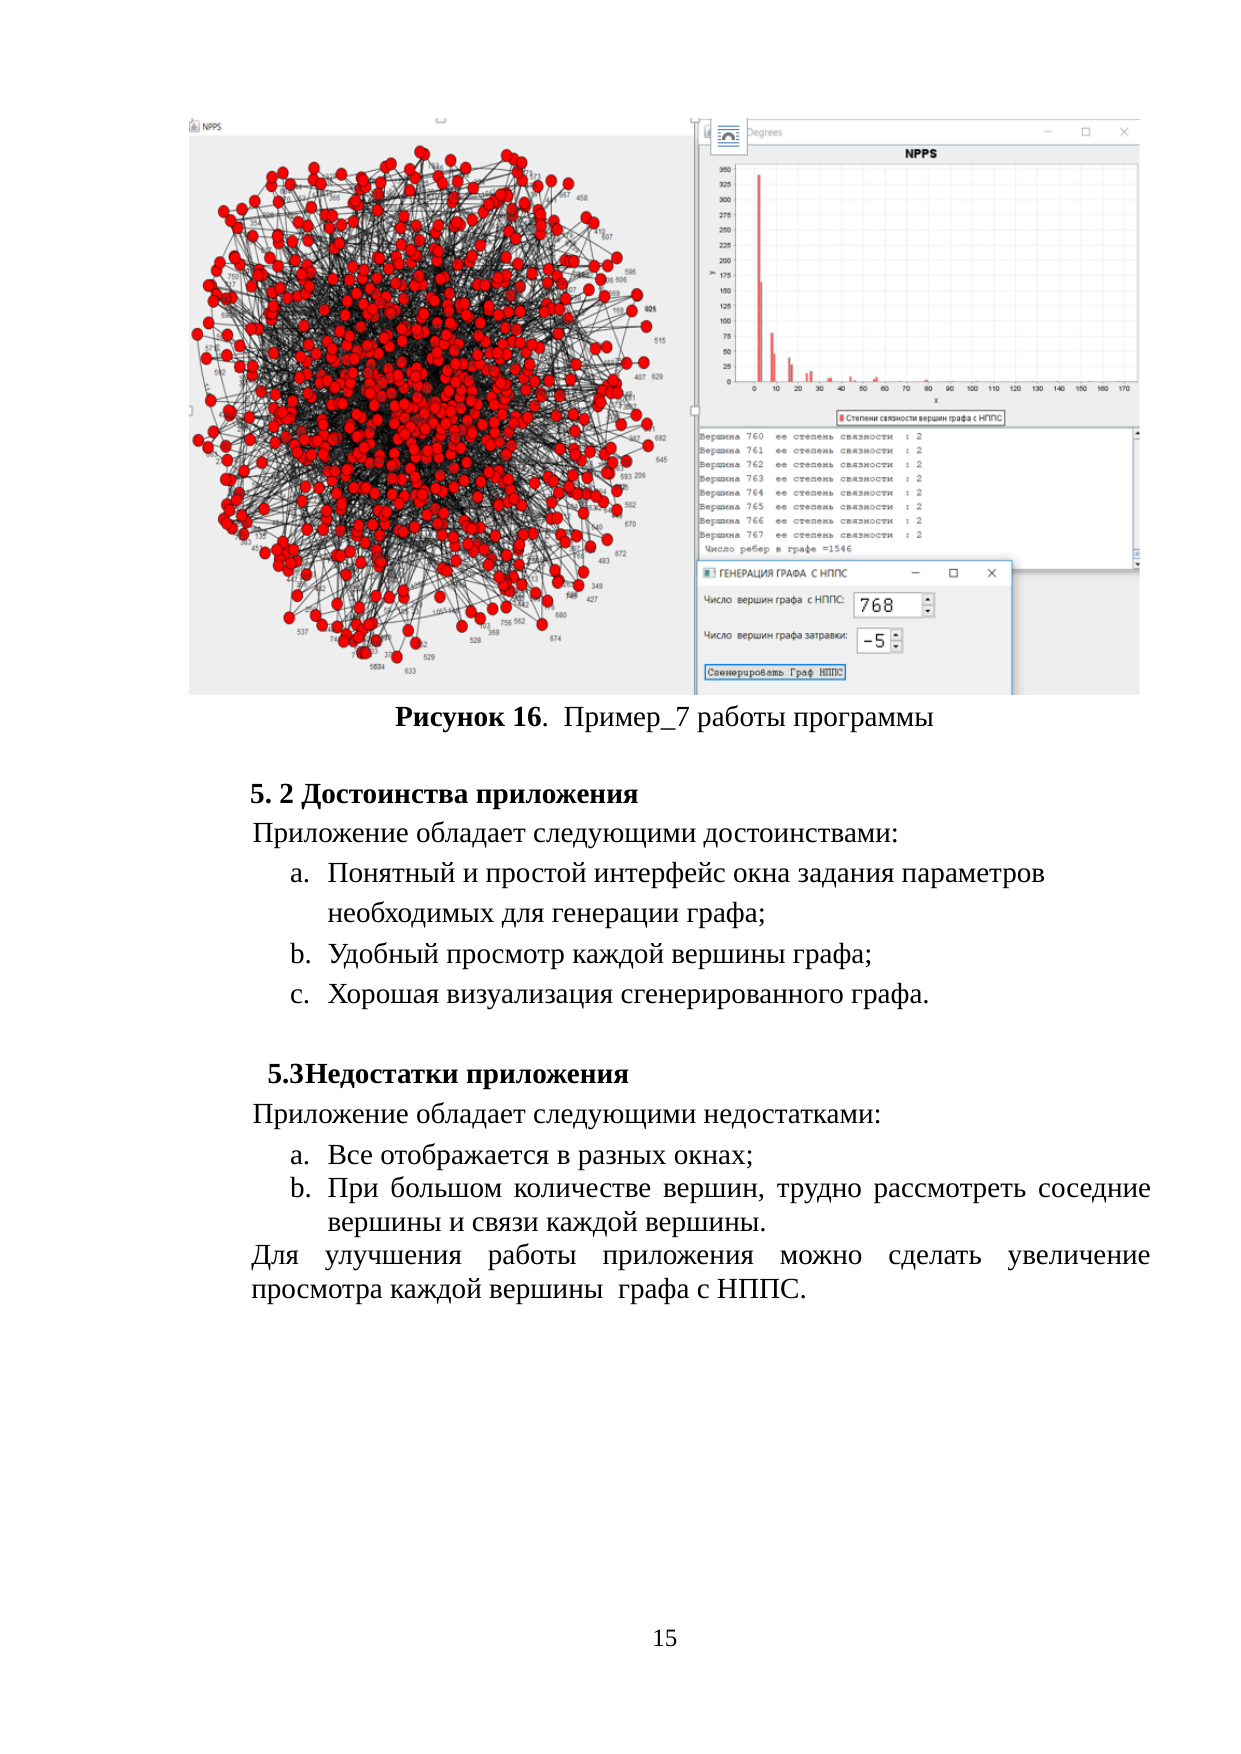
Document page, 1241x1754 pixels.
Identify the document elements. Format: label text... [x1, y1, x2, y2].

list Для улучшения работы приложения можно сделать увеличение просмотра каждой вершины графа с НППС. [251, 1237, 1152, 1304]
list Все отображается в разных окнах; [290, 1137, 1152, 1170]
text Приложение обладает следующими недостатками: [252, 1097, 1152, 1130]
list Хорошая визуализация сгенерированного графа. [290, 976, 1152, 1009]
list Удобный просмотр каждой вершины графа; [290, 936, 1152, 969]
picture [189, 118, 1140, 695]
text Рисунок 16. Пример_7 работы программы [177, 699, 1152, 733]
list При большом количестве вершин, трудно рассмотреть соседние вершины и связи каждой вершины. [290, 1170, 1152, 1237]
subtitle 5. 2 Достоинства приложения [250, 777, 1152, 810]
list Недостатки приложения [267, 1056, 1152, 1090]
list Понятный и простой интерфейс окна задания параметров необходимых для генерации графа; [290, 855, 1152, 929]
text Приложение обладает следующими достоинствами: [177, 815, 1152, 849]
